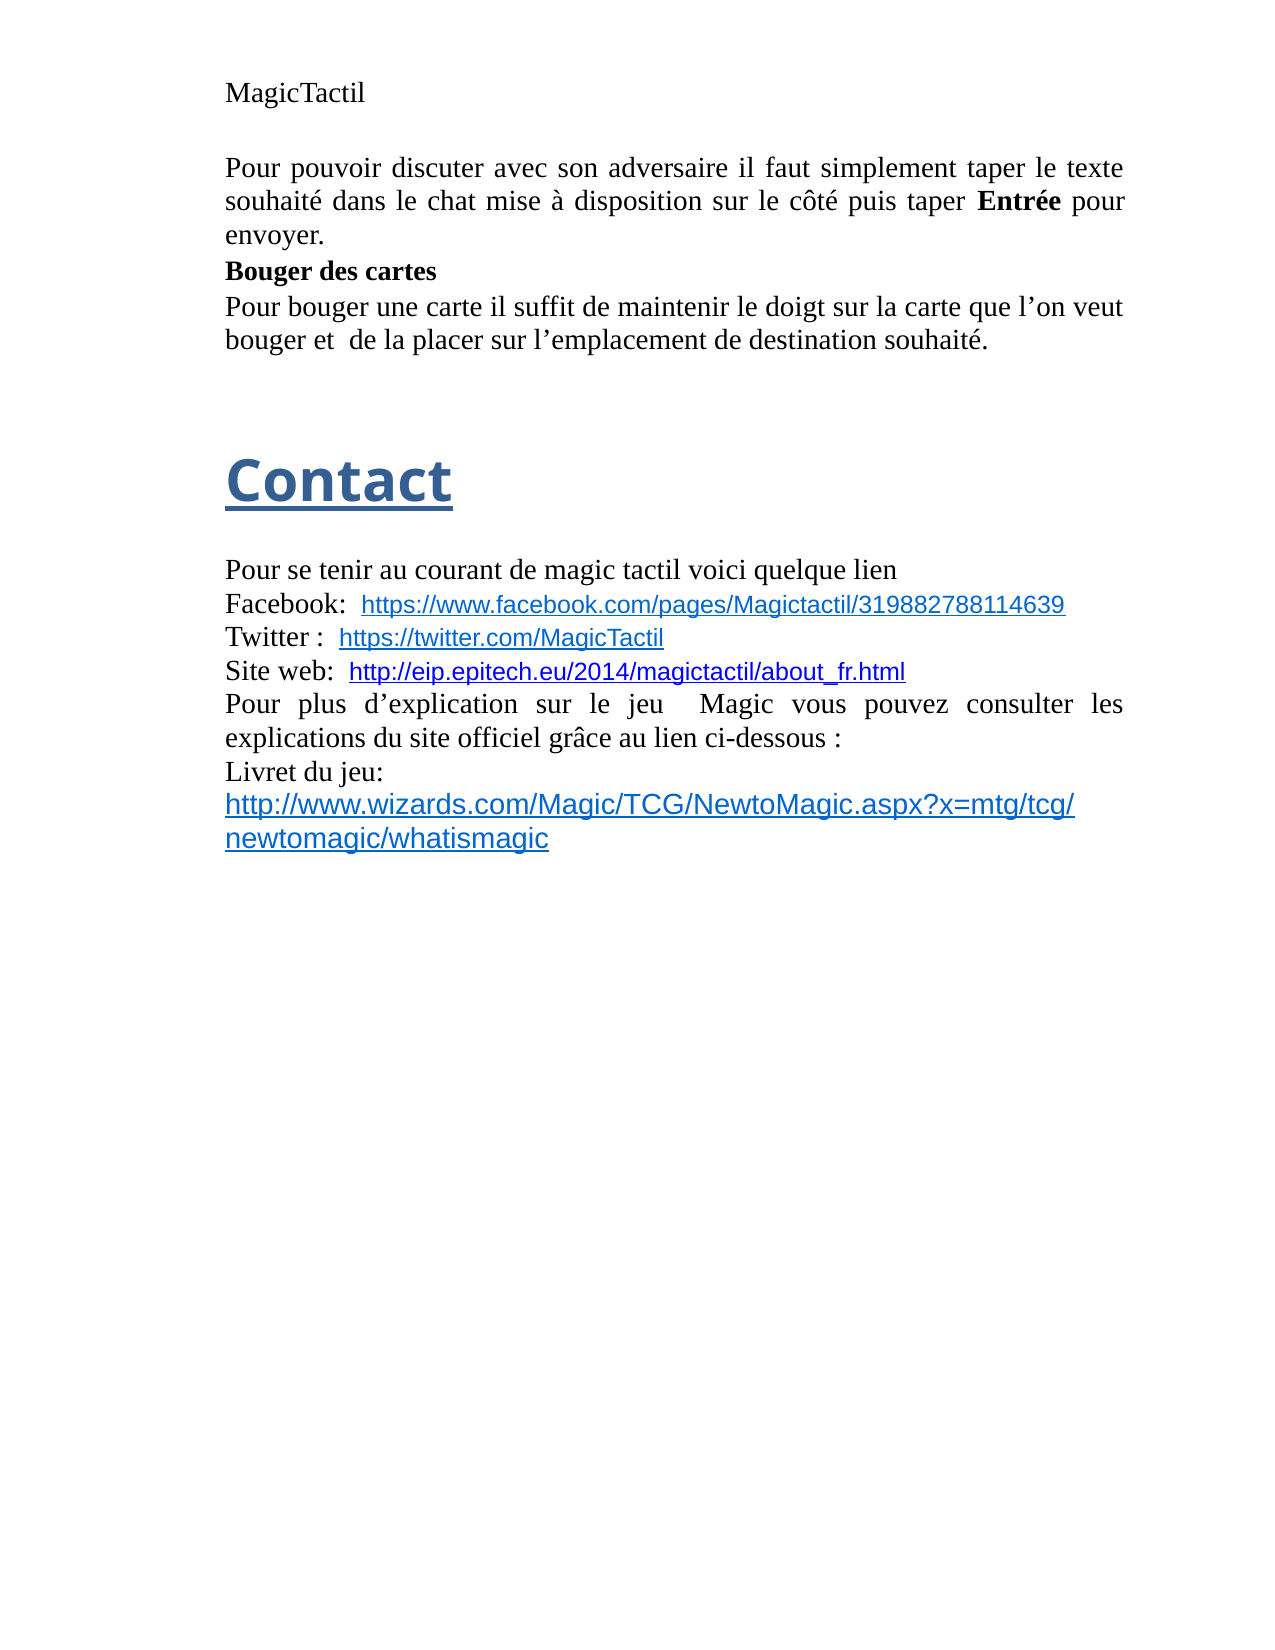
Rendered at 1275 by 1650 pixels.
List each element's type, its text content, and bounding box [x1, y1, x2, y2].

text Pour bouger une carte il suffit de maintenir le doigt sur la carte que l’on veut bouger et de la placer sur l’emplacement de destination souhaité. [225, 289, 1125, 356]
text Pour se tenir au courant de magic tactil voici quelque lien [225, 552, 1125, 586]
subtitle Contact [225, 439, 1125, 519]
text Twitter : https://twitter.com/MagicTactil [225, 619, 1125, 653]
text Site web: http://eip.epitech.eu/2014/magictactil/about_fr.html [225, 653, 1125, 687]
text Pour pouvoir discuter avec son adversaire il faut simplement taper le texte souhaité dans le chat mise à disposition sur le côté puis taper Entrée pour envoyer. [225, 150, 1125, 251]
subtitle Bouger des cartes [150, 253, 1125, 286]
text Livret du jeu: [225, 754, 1125, 787]
text Pour plus d’explication sur le jeu Magic vous pouvez consulter les explications du site officiel grâce au lien ci-dessous : [225, 687, 1125, 754]
text http://www.wizards.com/Magic/TCG/NewtoMagic.aspx?x=mtg/tcg/newtomagic/whatismagic [225, 787, 1125, 854]
text Facebook: https://www.facebook.com/pages/Magictactil/319882788114639 [225, 586, 1125, 619]
